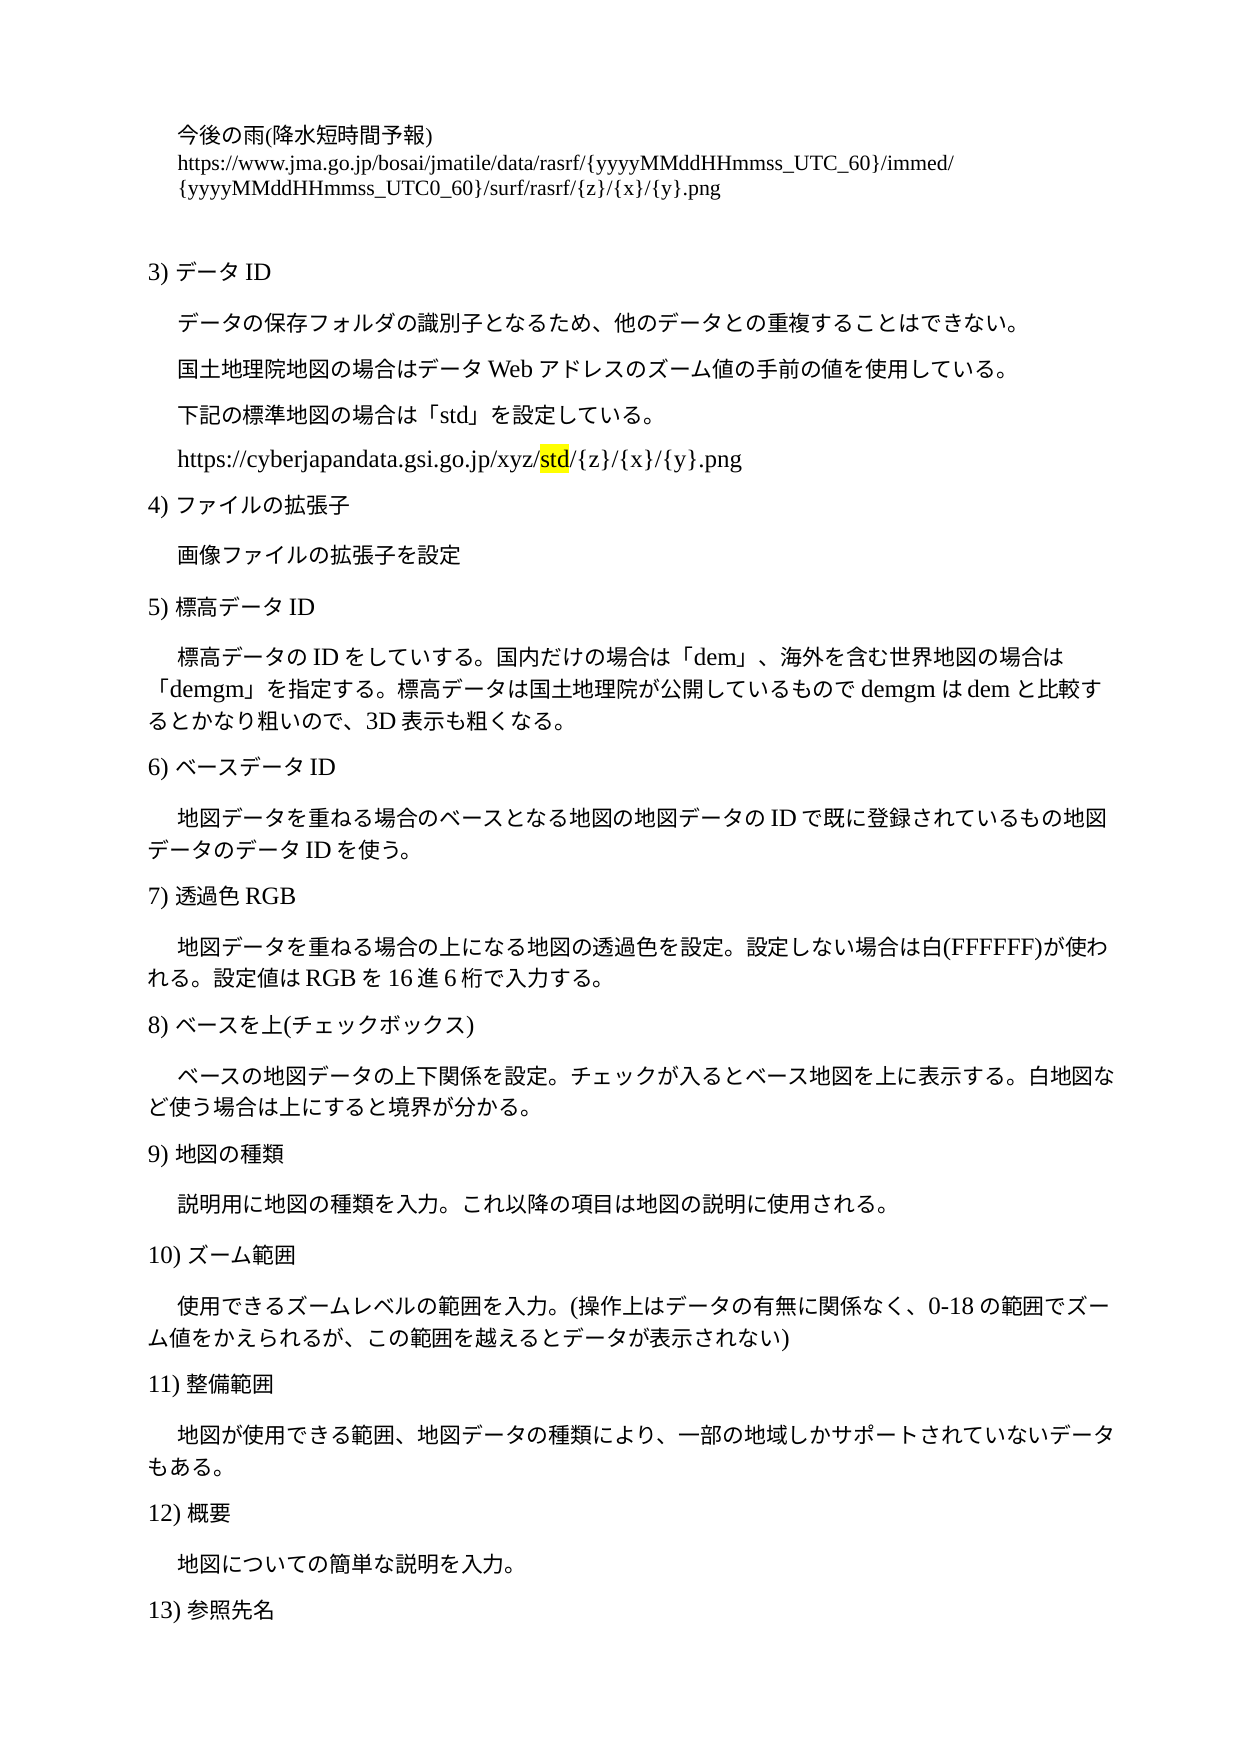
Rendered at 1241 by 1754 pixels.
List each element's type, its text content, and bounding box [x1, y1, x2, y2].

text 4) ファイルの拡張子 [118, 488, 1122, 519]
text 8) ベースを上(チェックボックス) [118, 1008, 1122, 1039]
text 12) 概要 [118, 1496, 1122, 1528]
text 7) 透過色RGB [118, 879, 1122, 911]
text 使用できるズームレベルの範囲を入力。(操作上はデータの有無に関係なく、0-18の範囲でズーム値をかえられるが、この範囲を越えるとデータが表示されない) [148, 1289, 1122, 1353]
text データの保存フォルダの識別子となるため、他のデータとの重複することはできない。 [148, 306, 1122, 337]
text 説明用に地図の種類を入力。これ以降の項目は地図の説明に使用される。 [148, 1187, 1122, 1219]
text 国土地理院地図の場合はデータWebアドレスのズーム値の手前の値を使用している。 [148, 352, 1122, 383]
text 画像ファイルの拡張子を設定 [148, 538, 1122, 570]
text 11) 整備範囲 [118, 1367, 1122, 1399]
text 今後の雨(降水短時間予報) https://www.jma.go.jp/bosai/jmatile/data/rasrf/{yyyyMMddHHmmss_UTC_60}/immed/{yyyyMMddHHmmss_UTC0_60}/surf/rasrf/{z}/{x}/{y}.png [177, 118, 1122, 200]
text 5) 標高データID [148, 589, 1122, 621]
text 9) 地図の種類 [118, 1137, 1122, 1168]
text 下記の標準地図の場合は「std」を設定している。 [148, 398, 1122, 430]
text ベースの地図データの上下関係を設定。チェックが入るとベース地図を上に表示する。白地図など使う場合は上にすると境界が分かる。 [148, 1059, 1122, 1122]
text 6) ベースデータID [118, 750, 1122, 782]
text 地図が使用できる範囲、地図データの種類により、一部の地域しかサポートされていないデータもある。 [148, 1418, 1122, 1482]
text 3) データID [118, 254, 1122, 286]
text 地図についての簡単な説明を入力。 [148, 1547, 1122, 1579]
text 10) ズーム範囲 [118, 1238, 1122, 1270]
text 地図データを重ねる場合の上になる地図の透過色を設定。設定しない場合は白(FFFFFF)が使われる。設定値はRGBを16進6桁で入力する。 [148, 930, 1122, 993]
text https://cyberjapandata.gsi.go.jp/xyz/std/{z}/{x}/{y}.png [148, 444, 1122, 473]
text 標高データのIDをしていする。国内だけの場合は「dem」、海外を含む世界地図の場合は「demgm」を指定する。標高データは国土地理院が公開しているものでdemgmはdemと比較するとかなり粗いので、3D表示も粗くなる。 [148, 640, 1122, 735]
text 13) 参照先名 [118, 1593, 1122, 1625]
text 地図データを重ねる場合のベースとなる地図の地図データのIDで既に登録されているもの地図データのデータIDを使う。 [148, 801, 1122, 864]
